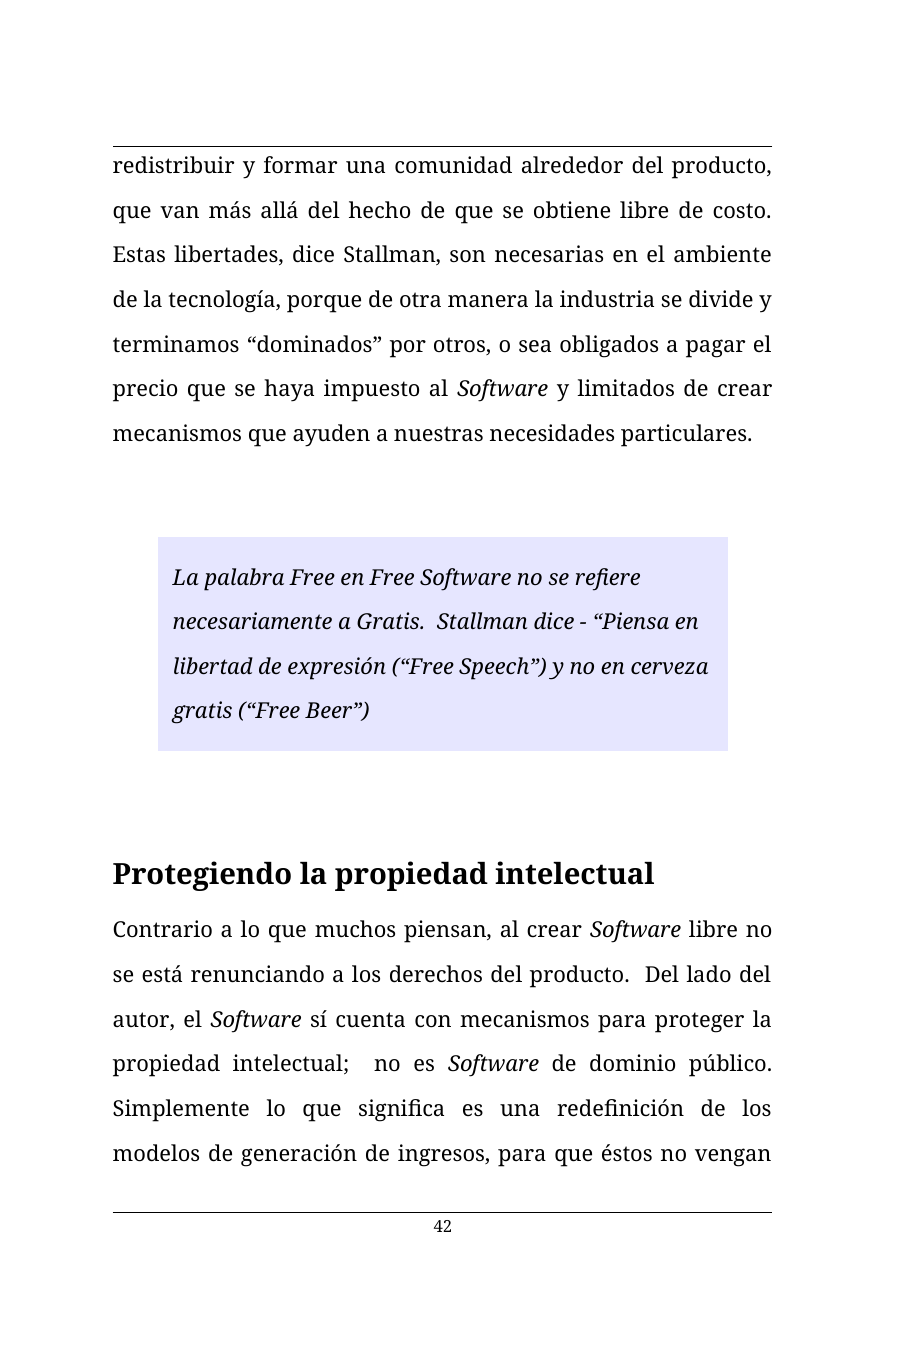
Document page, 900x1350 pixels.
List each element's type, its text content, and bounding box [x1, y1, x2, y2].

text redistribuir y formar una comunidad alrededor del producto, que van más allá del hecho de que se obtiene libre de costo. Estas libertades, dice Stallman, son necesarias en el ambiente de la tecnología, porque de otra manera la industria se divide y terminamos “dominados” por otros, o sea obligados a pagar el precio que se haya impuesto al Software y limitados de crear mecanismos que ayuden a nuestras necesidades particulares. [112, 150, 772, 448]
table_header La palabra Free en Free Software no se refiere necesariamente a Gratis. Stallman dice - “Piensa en libertad de expresión (“Free Speech”) y no en cerveza gratis (“Free Beer”) [158, 537, 728, 751]
text Contrario a lo que muchos piensan, al crear Software libre no se está renunciando a los derechos del producto. Del lado del autor, el Software sí cuenta con mecanismos para proteger la propiedad intelectual; no es Software de dominio público. Simplemente lo que significa es una redefinición de los modelos de generación de ingresos, para que éstos no vengan [112, 914, 772, 1167]
subtitle Protegiendo la propiedad intelectual [112, 853, 772, 893]
